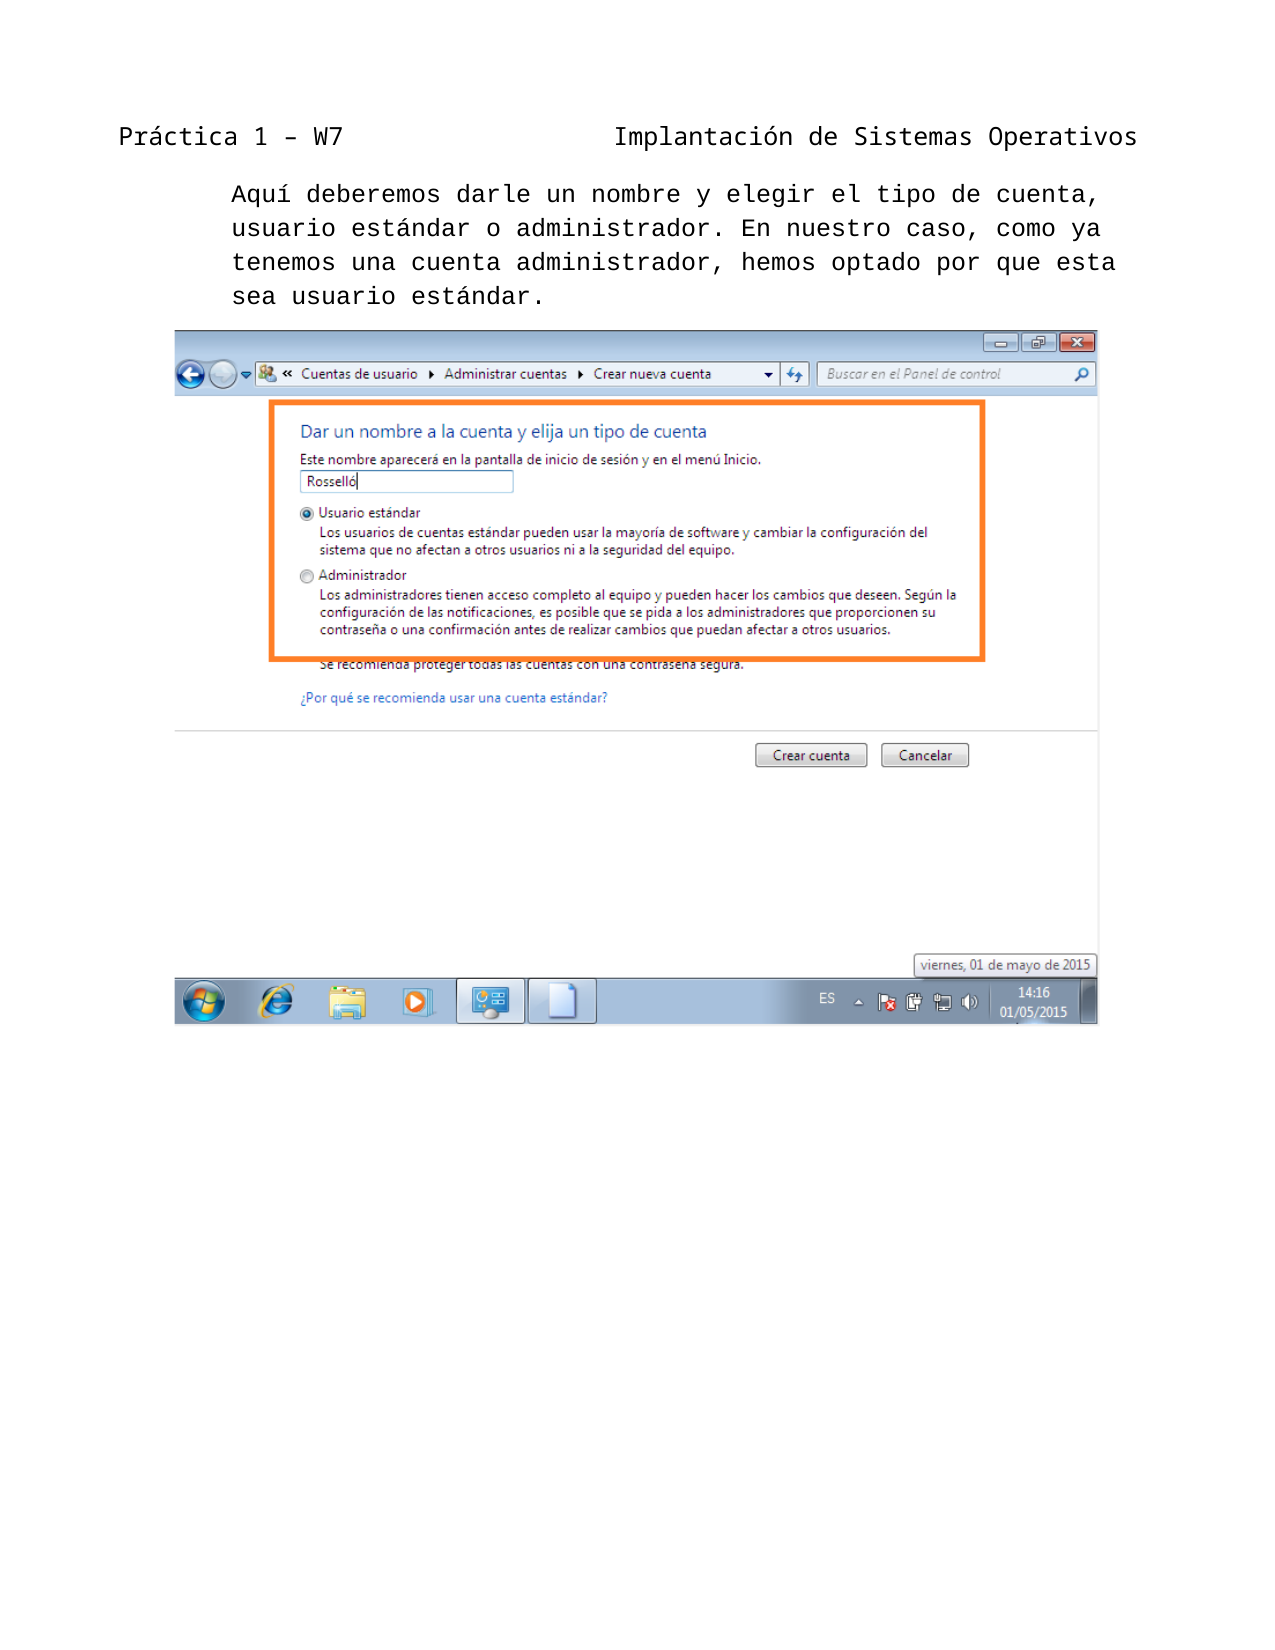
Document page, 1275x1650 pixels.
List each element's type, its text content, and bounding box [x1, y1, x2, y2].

text Aquí deberemos darle un nombre y elegir el tipo de cuenta, usuario estándar o administrador. En nuestro caso, como ya tenemos una cuenta administrador, hemos optado por que esta sea usuario estándar. [231, 182, 1157, 312]
picture [174, 330, 1101, 1031]
